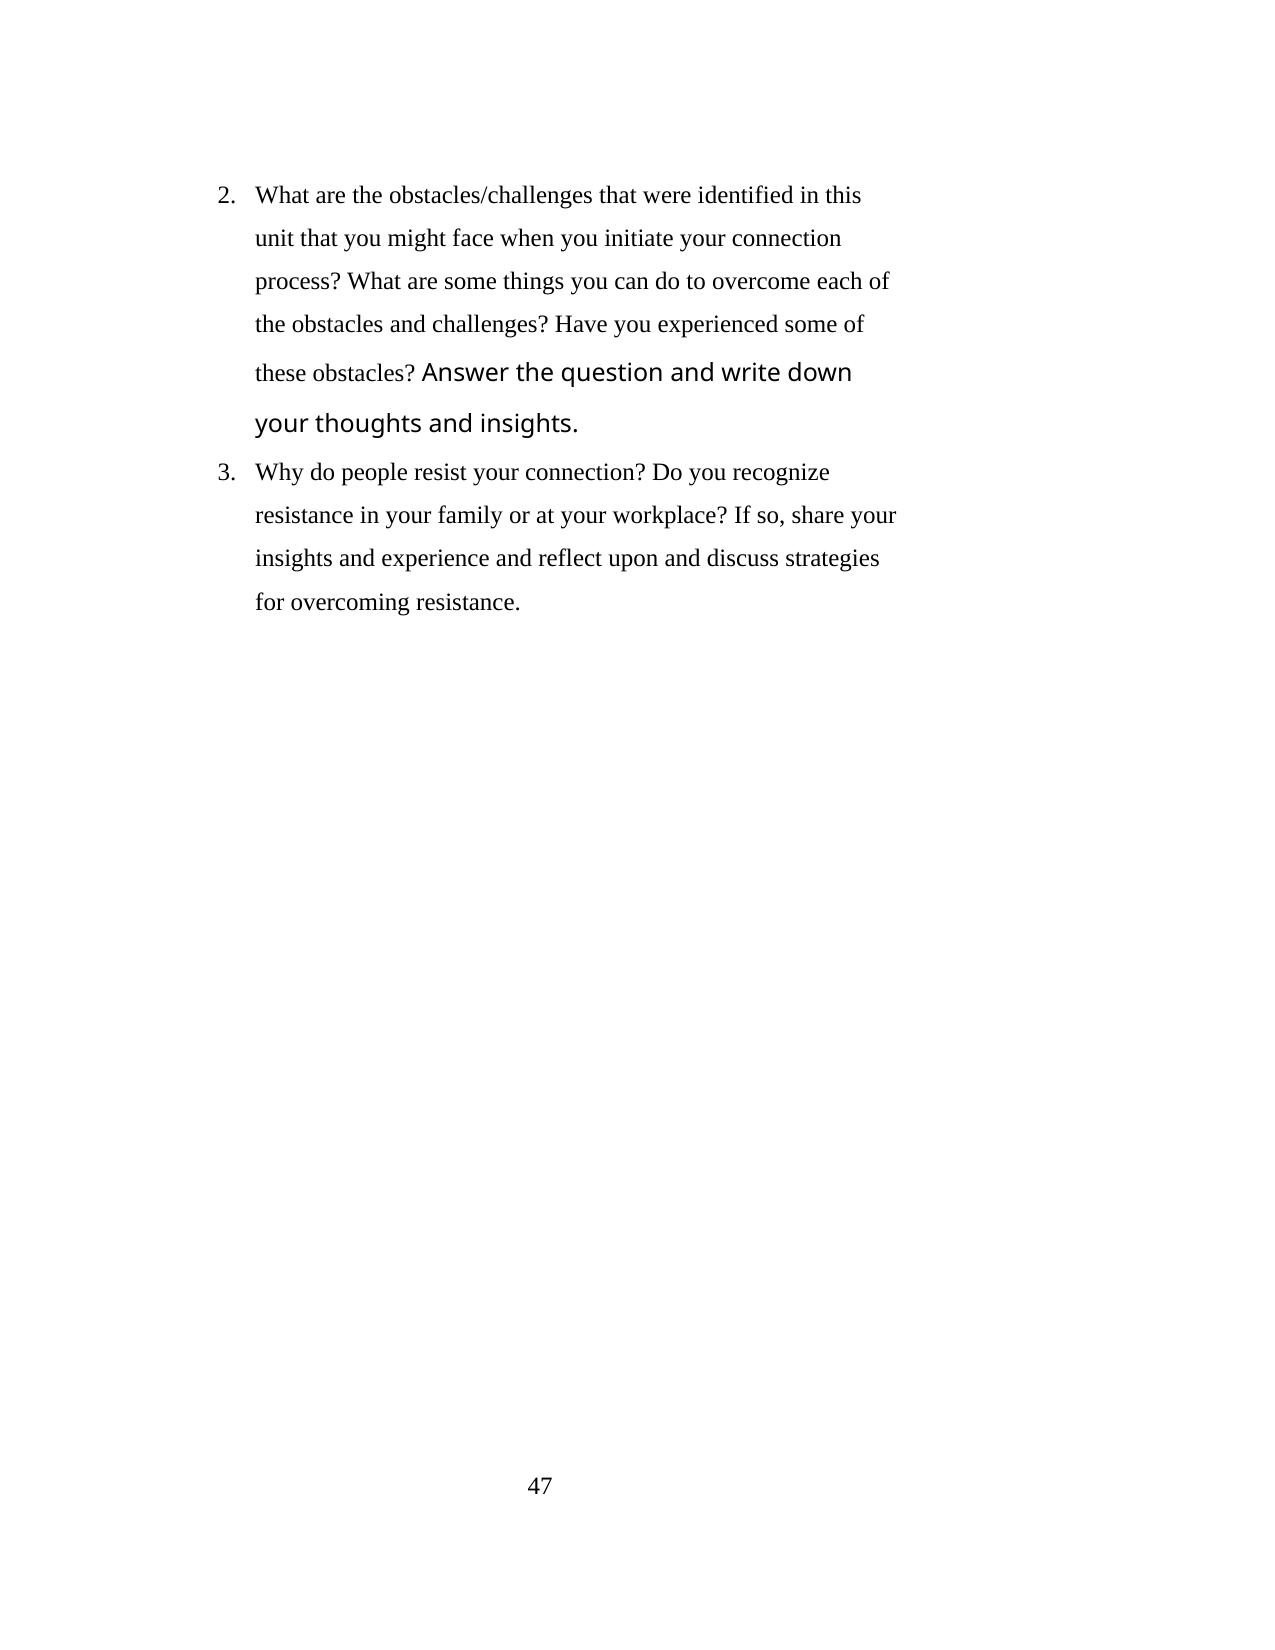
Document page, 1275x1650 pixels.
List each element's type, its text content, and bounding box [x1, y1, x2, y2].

list What are the obstacles/challenges that were identified in this unit that you might face when you initiate your connection process? What are some things you can do to overcome each of the obstacles and challenges? Have you experienced some of these obstacles? Answer the question and write down your thoughts and insights. [217, 180, 900, 440]
list Why do people resist your connection? Do you recognize resistance in your family or at your workplace? If so, share your insights and experience and reflect upon and discuss strategies for overcoming resistance. [217, 457, 900, 615]
